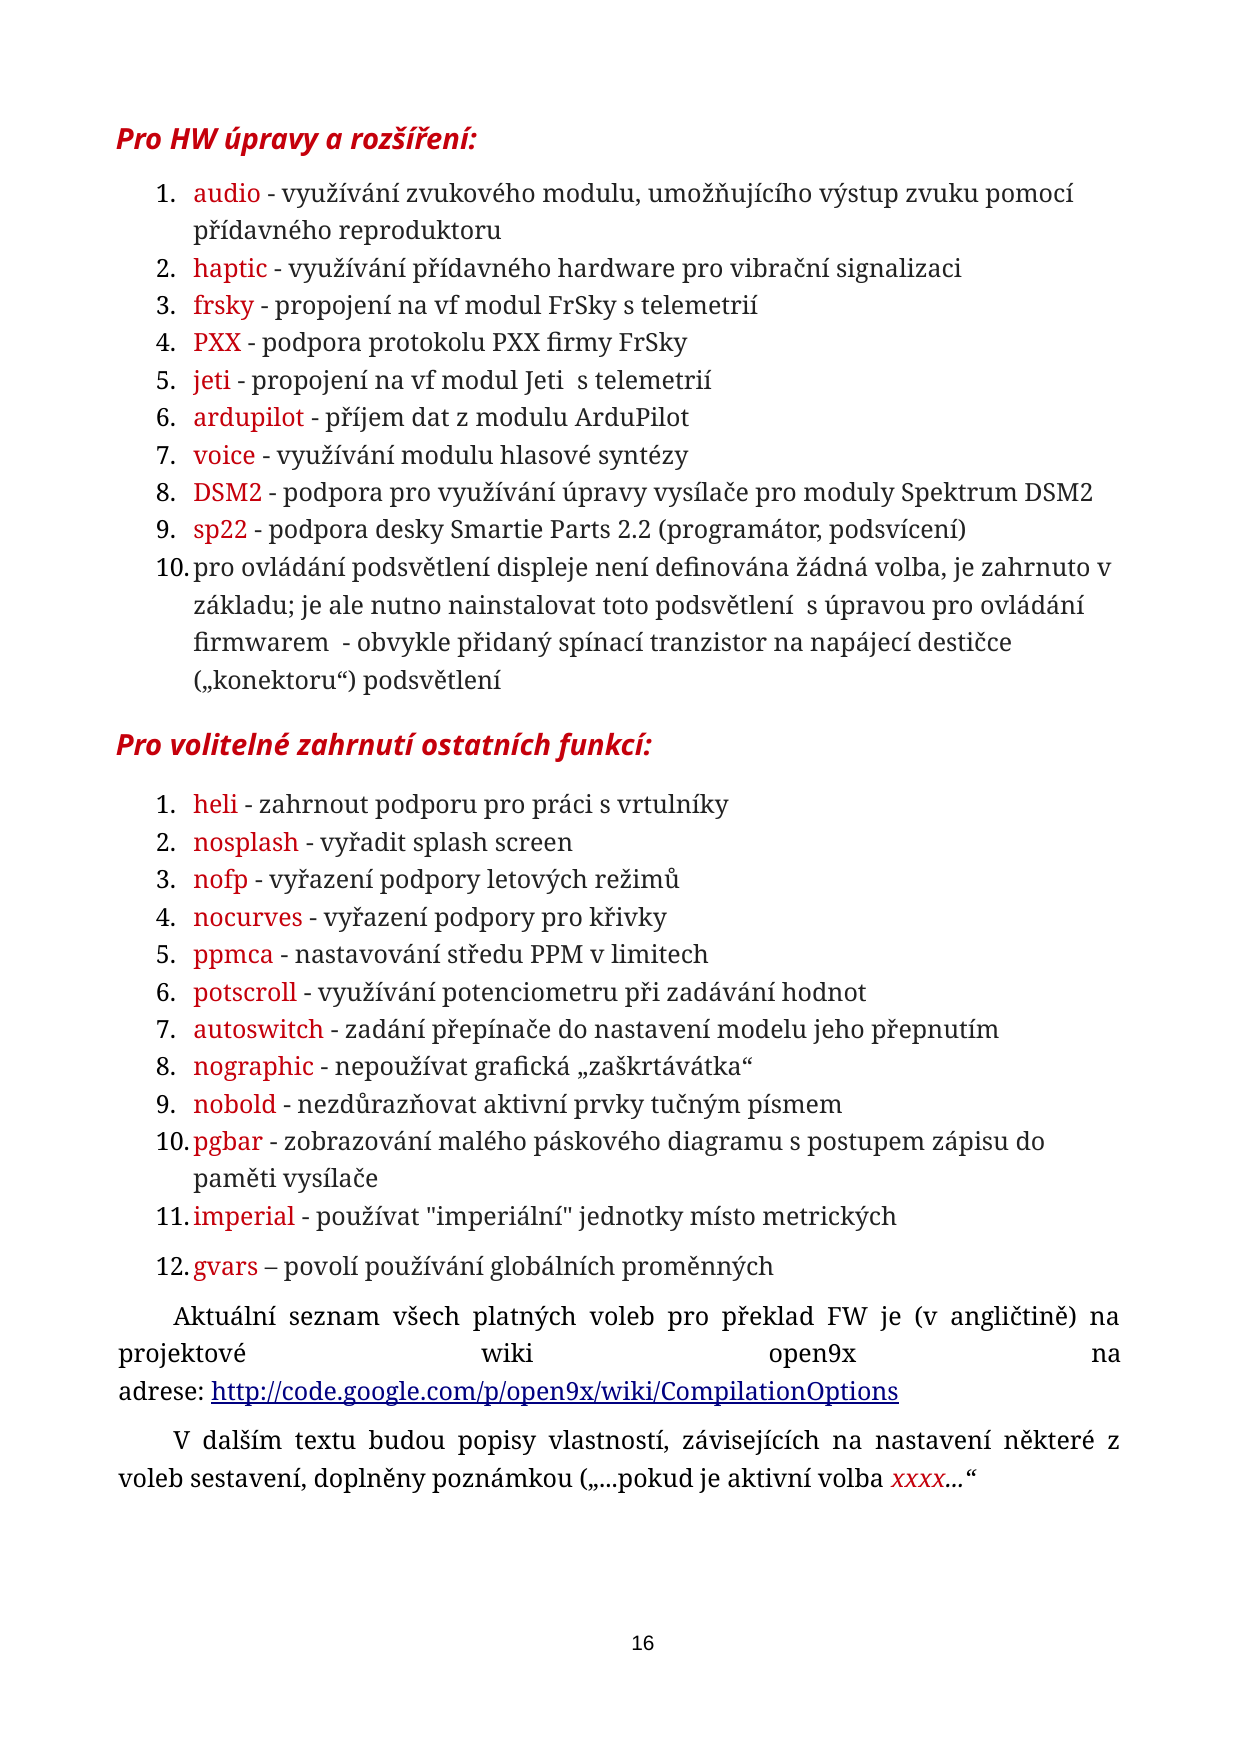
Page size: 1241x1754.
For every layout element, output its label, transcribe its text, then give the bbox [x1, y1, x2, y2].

list jeti - propojení na vf modul Jeti s telemetrií [156, 362, 1122, 397]
list voice - využívání modulu hlasové syntézy [156, 437, 1122, 471]
text Aktuální seznam všech platných voleb pro překlad FW je (v angličtině) na projektové wiki open9x na adrese: http://code.google.com/p/open9x/wiki/CompilationOptions [118, 1298, 1122, 1407]
list ppmca - nastavování středu PPM v limitech [156, 937, 1122, 971]
list haptic - využívání přídavného hardware pro vibrační signalizaci [156, 250, 1122, 284]
list ardupilot - příjem dat z modulu ArduPilot [156, 400, 1122, 434]
list nobold - nezdůrazňovat aktivní prvky tučným písmem [156, 1086, 1122, 1120]
list sp22 - podpora desky Smartie Parts 2.2 (programátor, podsvícení) [156, 512, 1122, 546]
list PXX - podpora protokolu PXX firmy FrSky [156, 325, 1122, 359]
list nofp - vyřazení podpory letových režimů [156, 862, 1122, 896]
list autoswitch - zadání přepínače do nastavení modelu jeho přepnutím [156, 1012, 1122, 1046]
list imperial - používat "imperiální" jednotky místo metrických [156, 1198, 1122, 1233]
subtitle Pro HW úpravy a rozšíření: [116, 118, 1122, 158]
subtitle Pro volitelné zahrnutí ostatních funkcí: [116, 724, 1122, 764]
list pgbar - zobrazování malého páskového diagramu s postupem zápisu do paměti vysí­lače [156, 1124, 1122, 1195]
list DSM2 - podpora pro využívání úpravy vysílače pro moduly Spektrum DSM2 [156, 475, 1122, 509]
text V dalším textu budou popisy vlastností, závisejících na nastavení některé z voleb sesta­vení, doplněny poznámkou („...pokud je aktivní volba xxxx...“ [118, 1423, 1122, 1494]
list nographic - nepoužívat grafická „zaškrtávátka“ [156, 1049, 1122, 1083]
list heli - zahrnout podporu pro práci s vrtulníky [156, 787, 1122, 821]
list gvars – povolí používání globálních proměnných [156, 1248, 1122, 1282]
list pro ovládání podsvětlení displeje není definována žádná volba, je zahrnuto v zákla­du; je ale nutno nainstalovat toto podsvětlení s úpravou pro ovládání firmwarem - obvykle při­daný spínací tranzistor na napájecí destičce („konektoru“) podsvětlení [156, 550, 1122, 696]
list potscroll - využívání potenciometru při zadávání hodnot [156, 974, 1122, 1008]
list audio - využívání zvukového modulu, umožňujícího výstup zvuku pomocí přídavné­ho reproduktoru [156, 176, 1122, 247]
list nosplash - vyřadit splash screen [156, 824, 1122, 859]
list nocurves - vyřazení podpory pro křivky [156, 899, 1122, 933]
list frsky - propojení na vf modul FrSky s telemetrií [156, 288, 1122, 322]
